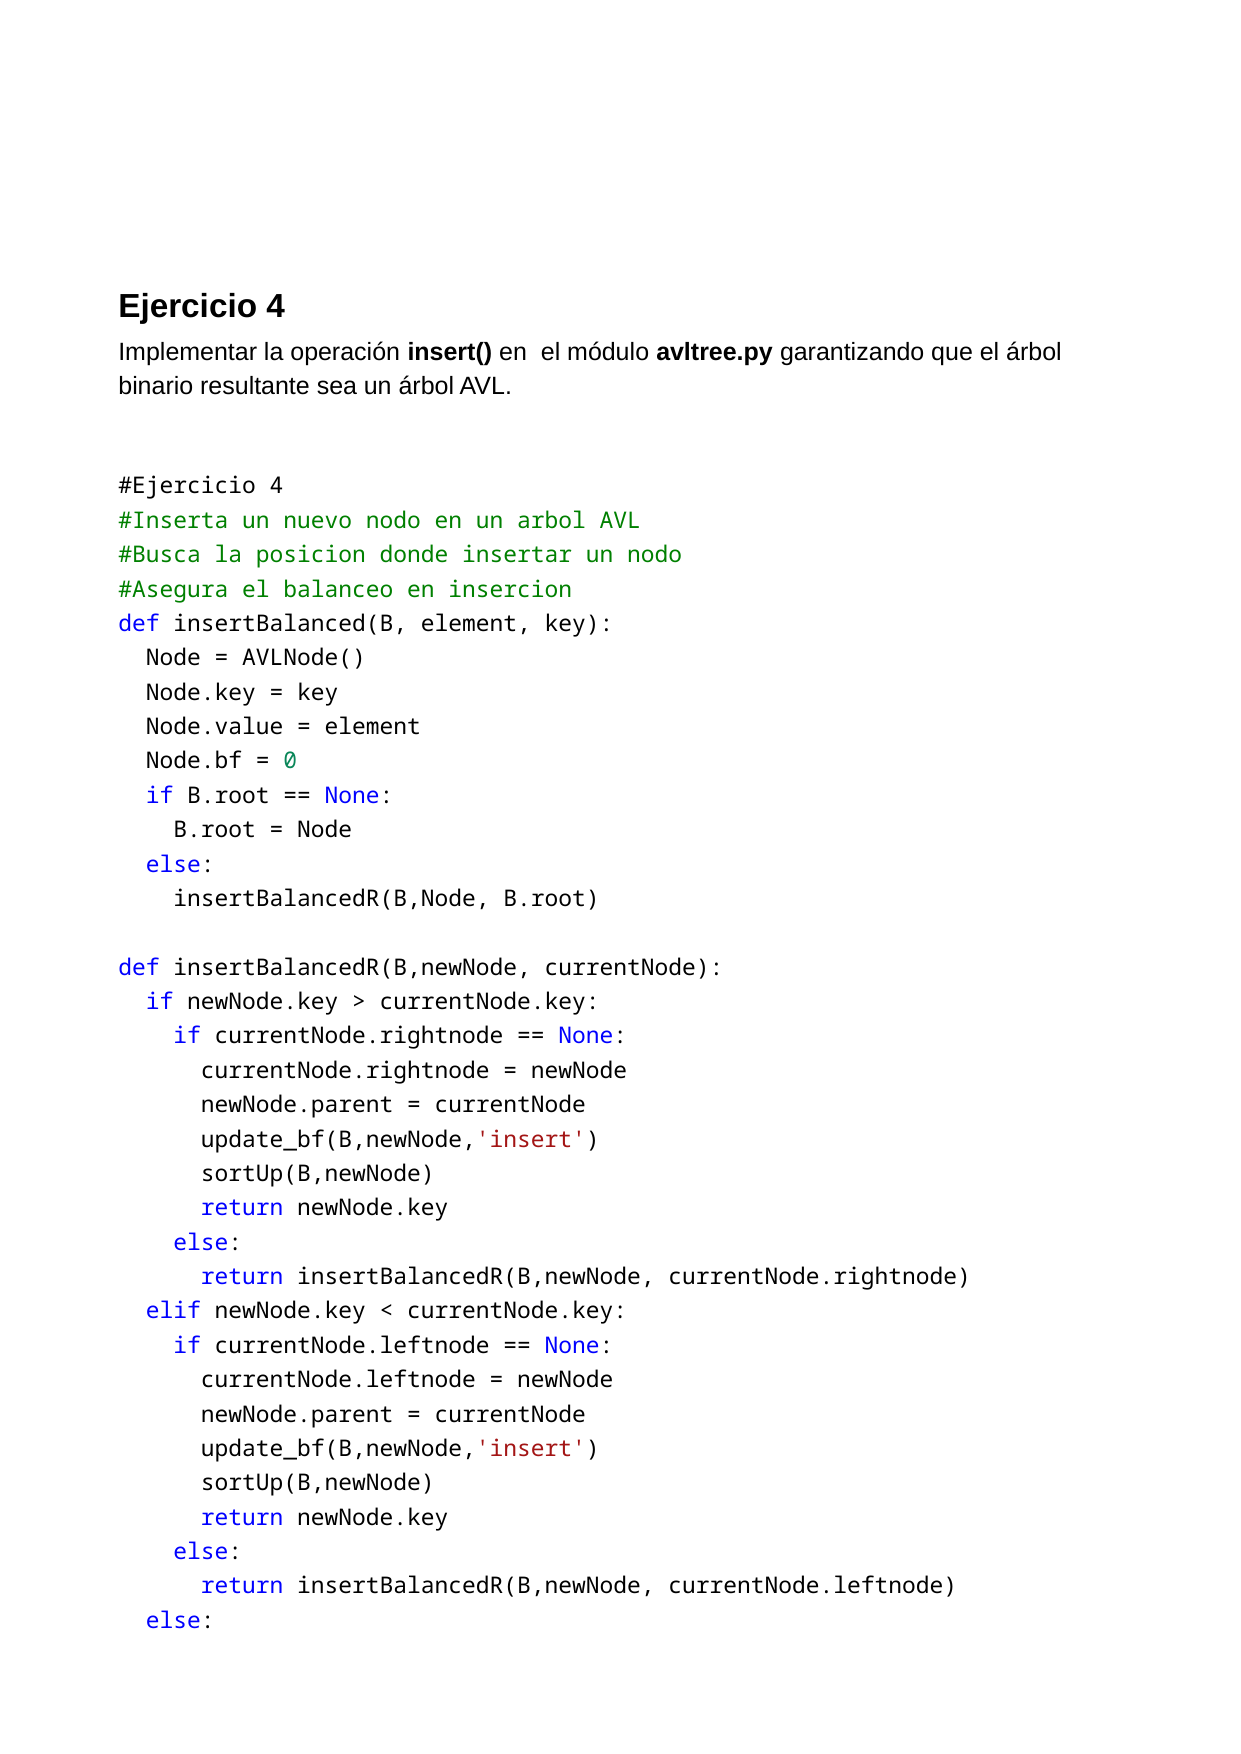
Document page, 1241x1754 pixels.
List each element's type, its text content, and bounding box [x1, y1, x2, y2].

text update_bf(B,newNode,'insert') [118, 1119, 1122, 1154]
text return insertBalancedR(B,newNode, currentNode.leftnode) [118, 1566, 1122, 1601]
text newNode.parent = currentNode [118, 1085, 1122, 1119]
text if currentNode.leftnode == None: [118, 1326, 1122, 1360]
text Node = AVLNode() [118, 638, 1122, 672]
text #Inserta un nuevo nodo en un arbol AVL [118, 501, 1122, 535]
text else: [118, 844, 1122, 879]
text else: [118, 1532, 1122, 1566]
text Node.value = element [118, 707, 1122, 741]
text return insertBalancedR(B,newNode, currentNode.rightnode) [118, 1257, 1122, 1291]
text update_bf(B,newNode,'insert') [118, 1429, 1122, 1463]
text return newNode.key [118, 1188, 1122, 1222]
text else: [118, 1222, 1122, 1257]
text #Asegura el balanceo en insercion [118, 569, 1122, 604]
text if B.root == None: [118, 776, 1122, 810]
text def insertBalancedR(B,newNode, currentNode): [118, 947, 1122, 982]
text #Busca la posicion donde insertar un nodo [118, 535, 1122, 569]
text currentNode.rightnode = newNode [118, 1051, 1122, 1085]
text def insertBalanced(B, element, key): [118, 604, 1122, 638]
text Node.key = key [118, 672, 1122, 707]
text sortUp(B,newNode) [118, 1154, 1122, 1188]
text elif newNode.key < currentNode.key: [118, 1291, 1122, 1326]
text insertBalancedR(B,Node, B.root) [118, 879, 1122, 913]
text return newNode.key [118, 1497, 1122, 1532]
text #Ejercicio 4 [118, 469, 1122, 501]
text else: [118, 1601, 1122, 1635]
text sortUp(B,newNode) [118, 1463, 1122, 1497]
text if currentNode.rightnode == None: [118, 1016, 1122, 1051]
text B.root = Node [118, 810, 1122, 844]
text newNode.parent = currentNode [118, 1394, 1122, 1429]
text Node.bf = 0 [118, 741, 1122, 776]
text Implementar la operación insert() en el módulo avltree.py garantizando que el árbol binario resultante sea un árbol AVL. [118, 337, 1122, 400]
text if newNode.key > currentNode.key: [118, 982, 1122, 1016]
text currentNode.leftnode = newNode [118, 1360, 1122, 1394]
subtitle Ejercicio 4 [118, 286, 1122, 324]
